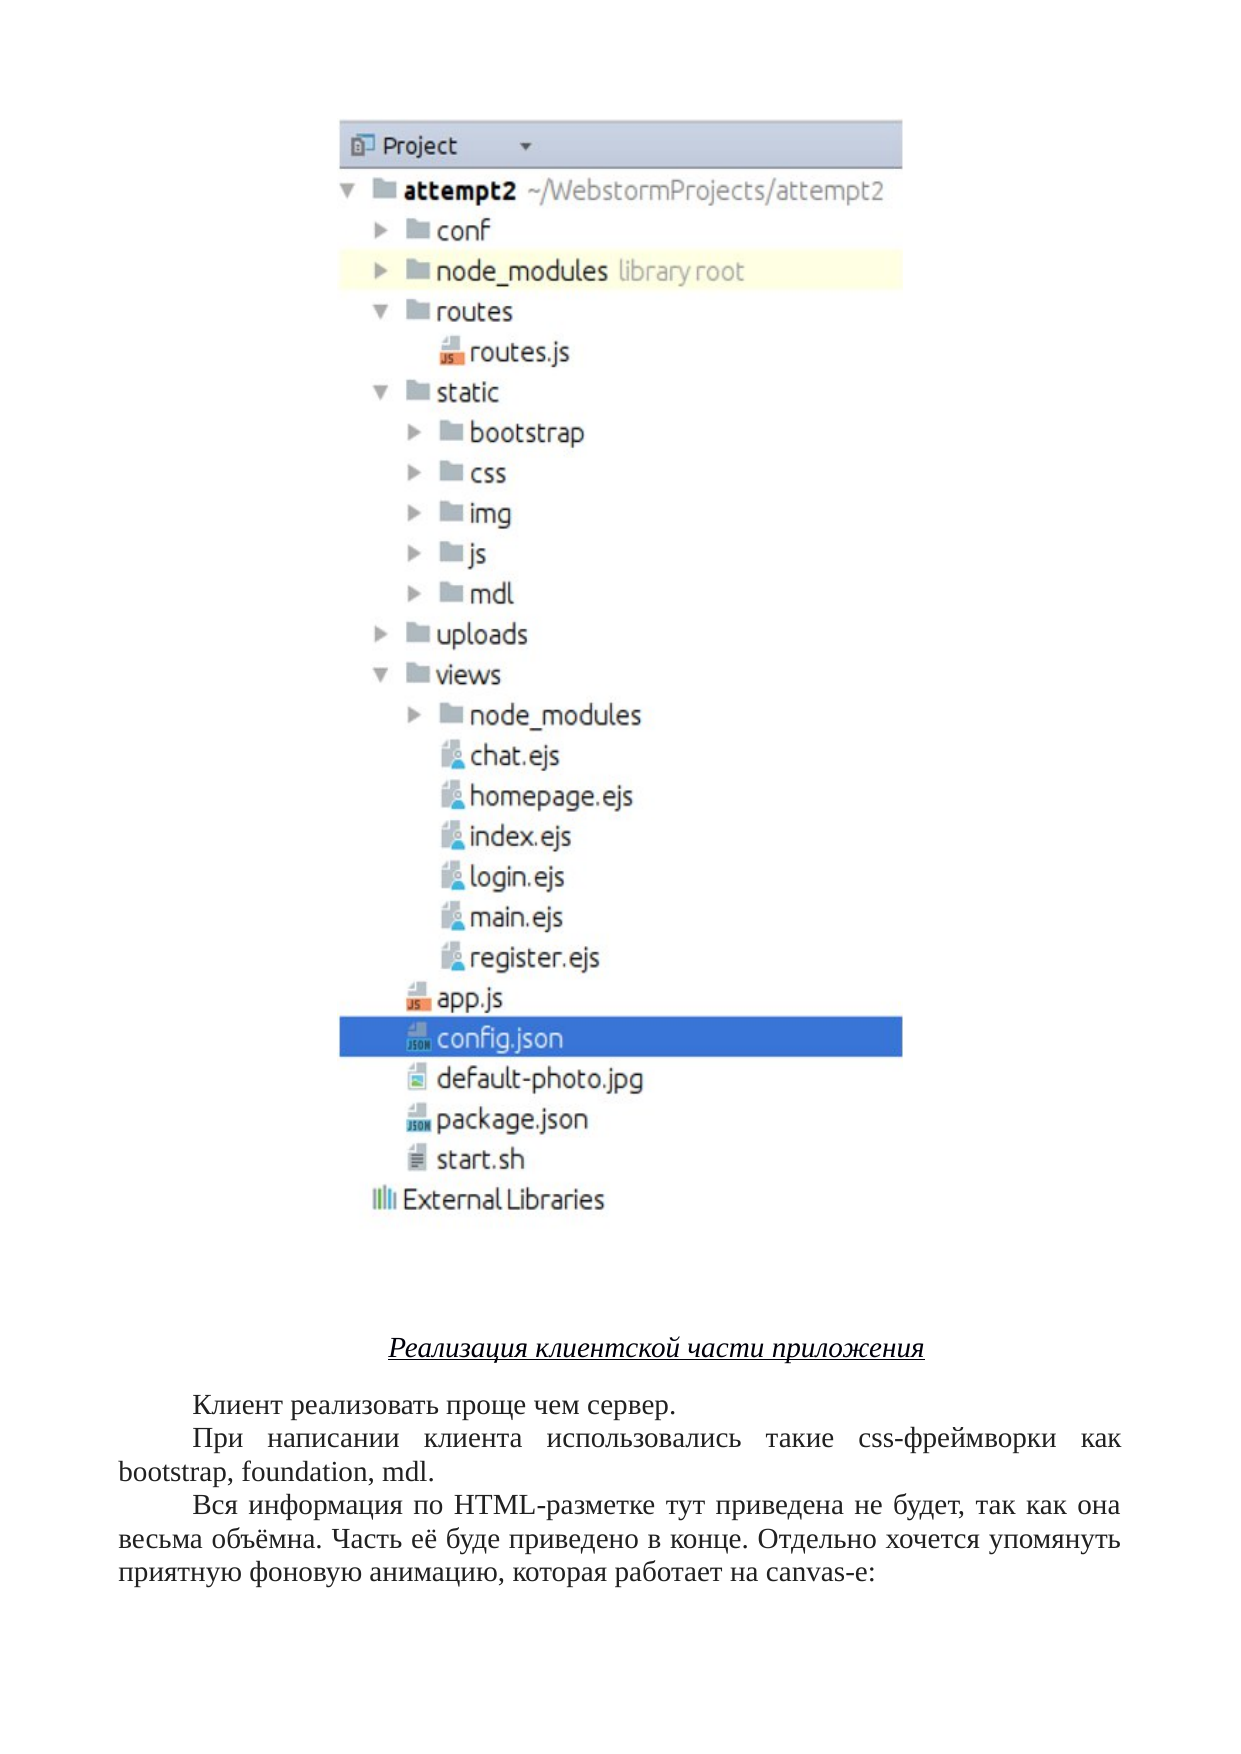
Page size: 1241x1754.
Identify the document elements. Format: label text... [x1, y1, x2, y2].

picture [337, 118, 904, 1251]
text При написании клиента использовались такие css-фреймворки как bootstrap, foundation, mdl. [118, 1420, 1122, 1487]
text Вся информация по HTML-разметке тут приведена не будет, так как она весьма объёмна. Часть её буде приведено в конце. Отдельно хочется упомянуть приятную фоновую анимацию, которая работает на canvas-e: [118, 1487, 1122, 1588]
text Клиент реализовать проще чем сервер. [118, 1387, 1122, 1420]
text Реализация клиентской части приложения [193, 1330, 1122, 1363]
